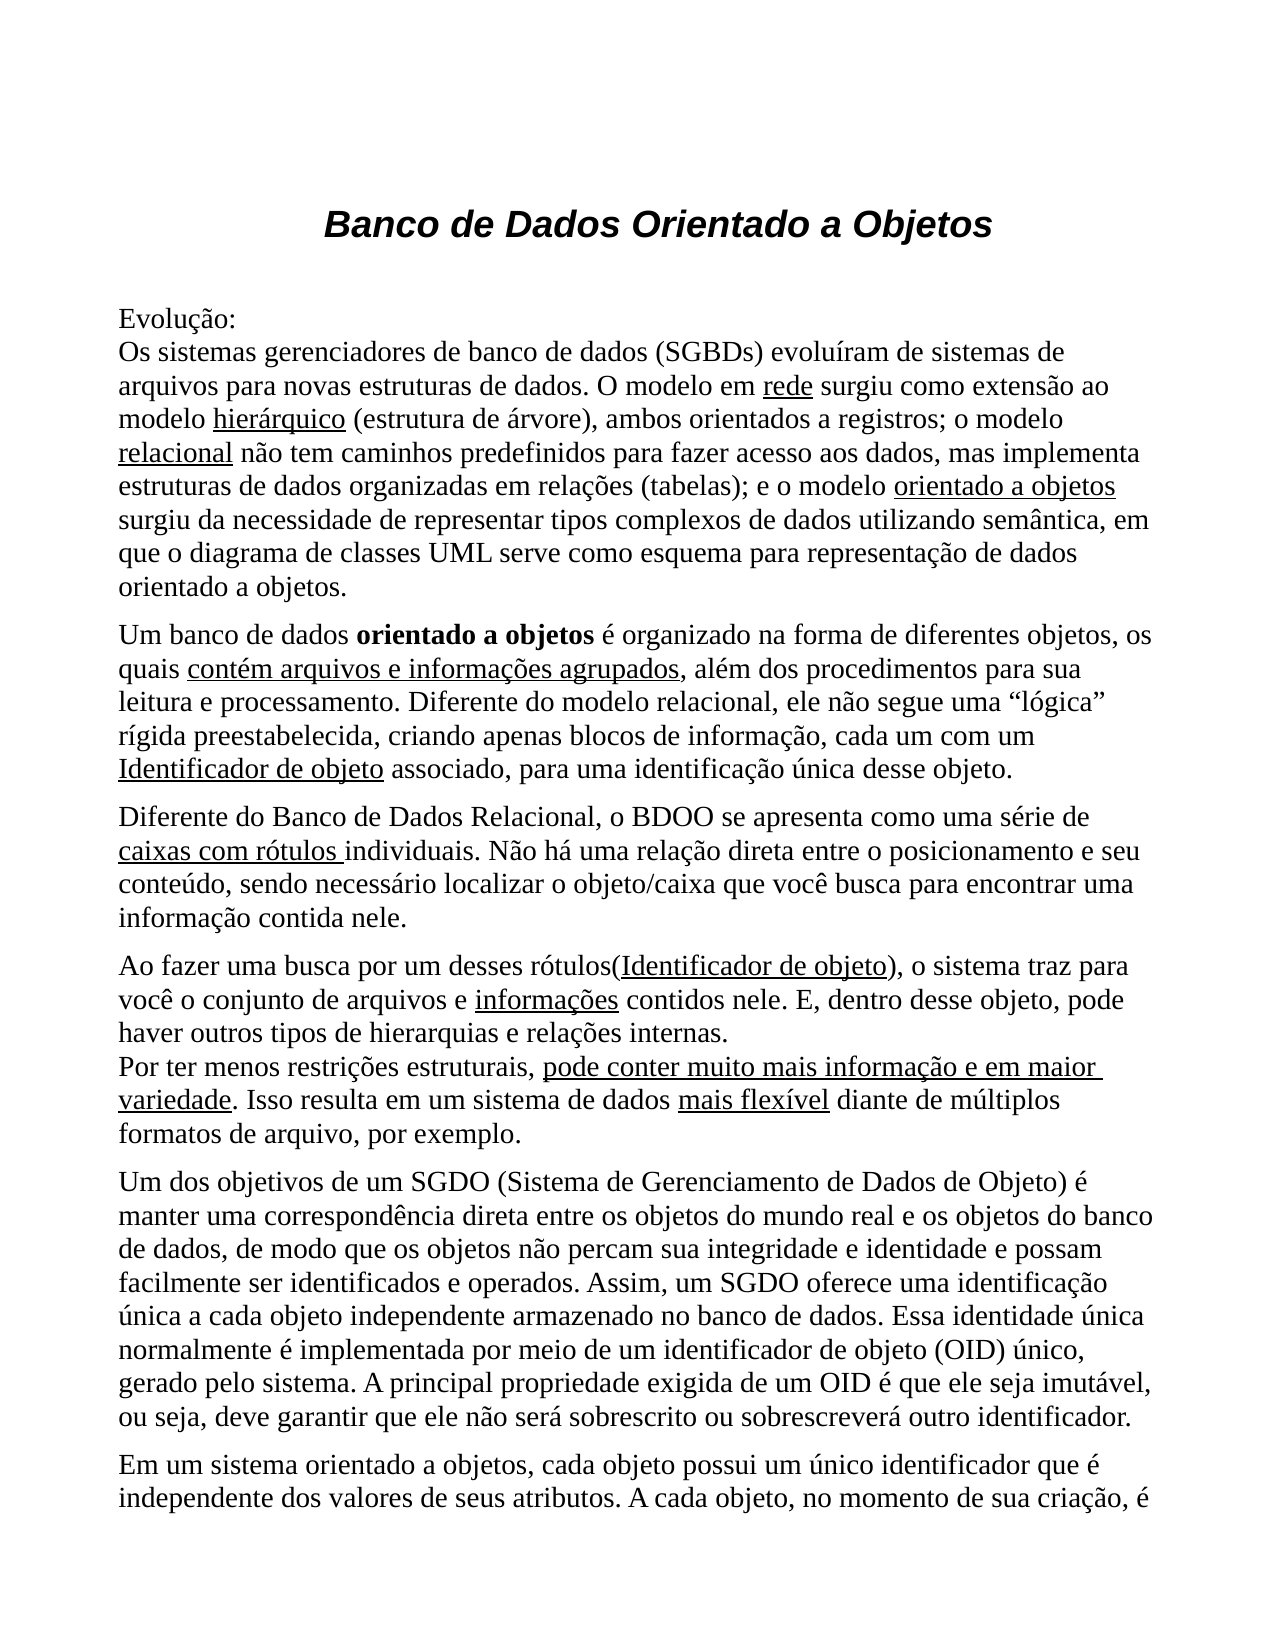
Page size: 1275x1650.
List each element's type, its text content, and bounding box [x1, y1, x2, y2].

text Por ter menos restrições estruturais, pode conter muito mais informação e em maior variedade. Isso resulta em um sistema de dados mais flexível diante de múltiplos formatos de arquivo, por exemplo. [118, 1049, 1157, 1149]
subtitle Banco de Dados Orientado a Objetos [118, 201, 1157, 245]
text Um banco de dados orientado a objetos é organizado na forma de diferentes objetos, os quais contém arquivos e informações agrupados, além dos procedimentos para sua leitura e processamento. Diferente do modelo relacional, ele não segue uma “lógica” rígida preestabelecida, criando apenas blocos de informação, cada um com um Identificador de objeto associado, para uma identificação única desse objeto. [118, 617, 1157, 785]
text Diferente do Banco de Dados Relacional, o BDOO se apresenta como uma série de caixas com rótulos individuais. Não há uma relação direta entre o posicionamento e seu conteúdo, sendo necessário localizar o objeto/caixa que você busca para encontrar uma informação contida nele. [118, 799, 1157, 934]
text Evolução: Os sistemas gerenciadores de banco de dados (SGBDs) evoluíram de sistemas de arquivos para novas estruturas de dados. O modelo em rede surgiu como extensão ao modelo hierárquico (estrutura de árvore), ambos orientados a registros; o modelo relacional não tem caminhos predefinidos para fazer acesso aos dados, mas implementa estruturas de dados organizadas em relações (tabelas); e o modelo orientado a objetos surgiu da necessidade de representar tipos complexos de dados utilizando semântica, em que o diagrama de classes UML serve como esquema para representação de dados orientado a objetos. [118, 301, 1157, 603]
text Ao fazer uma busca por um desses rótulos(Identificador de objeto), o sistema traz para você o conjunto de arquivos e informações contidos nele. E, dentro desse objeto, pode haver outros tipos de hierarquias e relações internas. [118, 948, 1157, 1049]
text Um dos objetivos de um SGDO (Sistema de Gerenciamento de Dados de Objeto) é manter uma correspondência direta entre os objetos do mundo real e os objetos do banco de dados, de modo que os objetos não percam sua integridade e identidade e possam facilmente ser identificados e operados. Assim, um SGDO oferece uma identificação única a cada objeto independente armazenado no banco de dados. Essa identidade única normalmente é implementada por meio de um identificador de objeto (OID) único, gerado pelo sistema. A principal propriedade exigida de um OID é que ele seja imutável, ou seja, deve garantir que ele não será sobrescrito ou sobrescreverá outro identificador. [118, 1164, 1157, 1432]
text Em um sistema orientado a objetos, cada objeto possui um único identificador que é independente dos valores de seus atributos. A cada objeto, no momento de sua criação, é [118, 1447, 1157, 1514]
